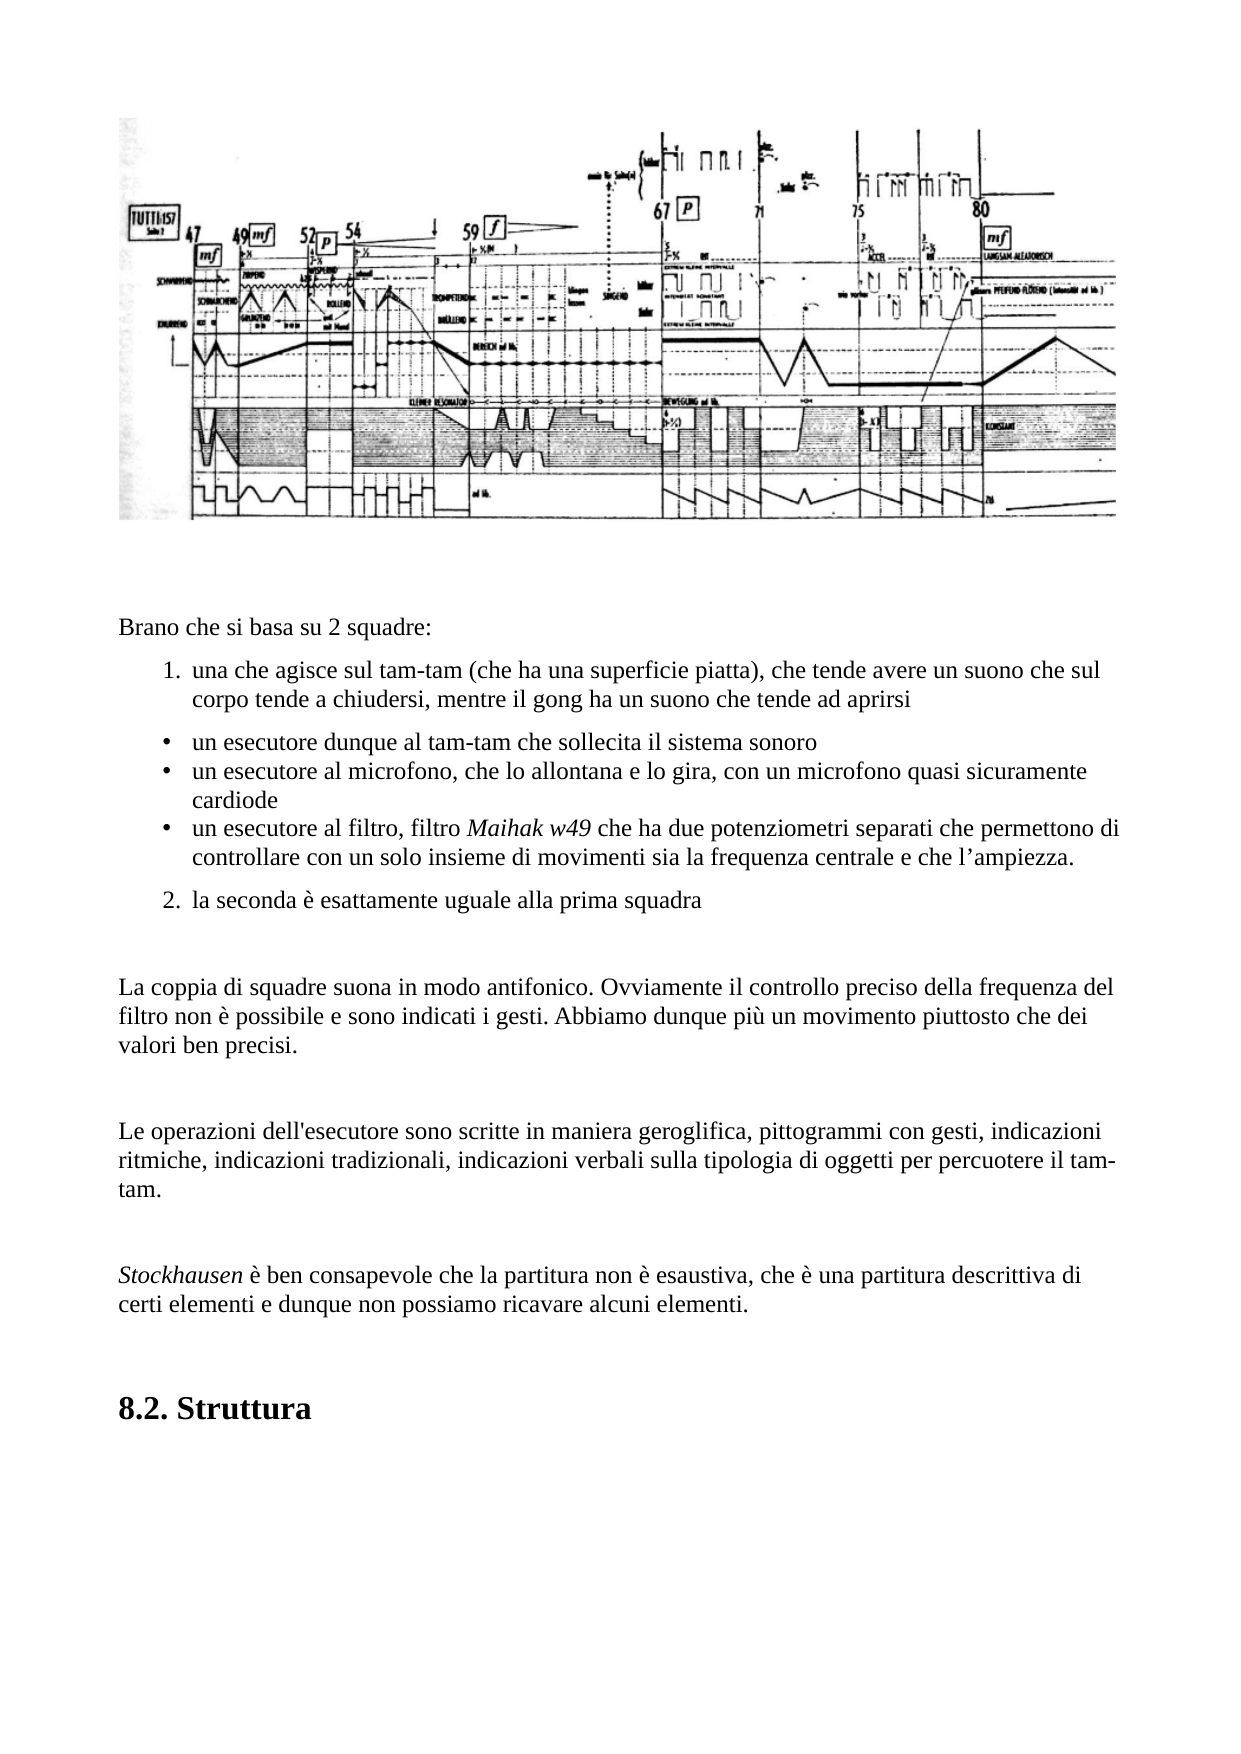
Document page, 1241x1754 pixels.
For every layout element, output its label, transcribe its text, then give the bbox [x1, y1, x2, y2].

picture [118, 118, 1123, 526]
list un esecutore dunque al tam-tam che sollecita il sistema sonoro [162, 727, 1122, 756]
text Le operazioni dell'esecutore sono scritte in maniera geroglifica, pittogrammi con gesti, indicazioni ritmiche, indicazioni tradizionali, indicazioni verbali sulla tipologia di oggetti per percuotere il tam-tam. [118, 1116, 1122, 1203]
text La coppia di squadre suona in modo antifonico. Ovviamente il controllo preciso della frequenza del filtro non è possibile e sono indicati i gesti. Abbiamo dunque più un movimento piuttosto che dei valori ben precisi. [118, 972, 1122, 1058]
subtitle 8.2. Struttura [118, 1388, 1122, 1427]
list un esecutore al filtro, filtro Maihak w49 che ha due potenziometri separati che permettono di controllare con un solo insieme di movimenti sia la frequenza centrale e che l’ampiezza. [162, 813, 1122, 871]
list un esecutore al microfono, che lo allontana e lo gira, con un microfono quasi sicuramente cardiode [162, 756, 1122, 813]
text Brano che si basa su 2 squadre: [118, 612, 1122, 641]
list una che agisce sul tam-tam (che ha una superficie piatta), che tende avere un suono che sul corpo tende a chiudersi, mentre il gong ha un suono che tende ad aprirsi [162, 655, 1122, 713]
list la seconda è esattamente uguale alla prima squadra [162, 886, 1122, 914]
text Stockhausen è ben consapevole che la partitura non è esaustiva, che è una partitura descrittiva di certi elementi e dunque non possiamo ricavare alcuni elementi. [118, 1261, 1122, 1318]
